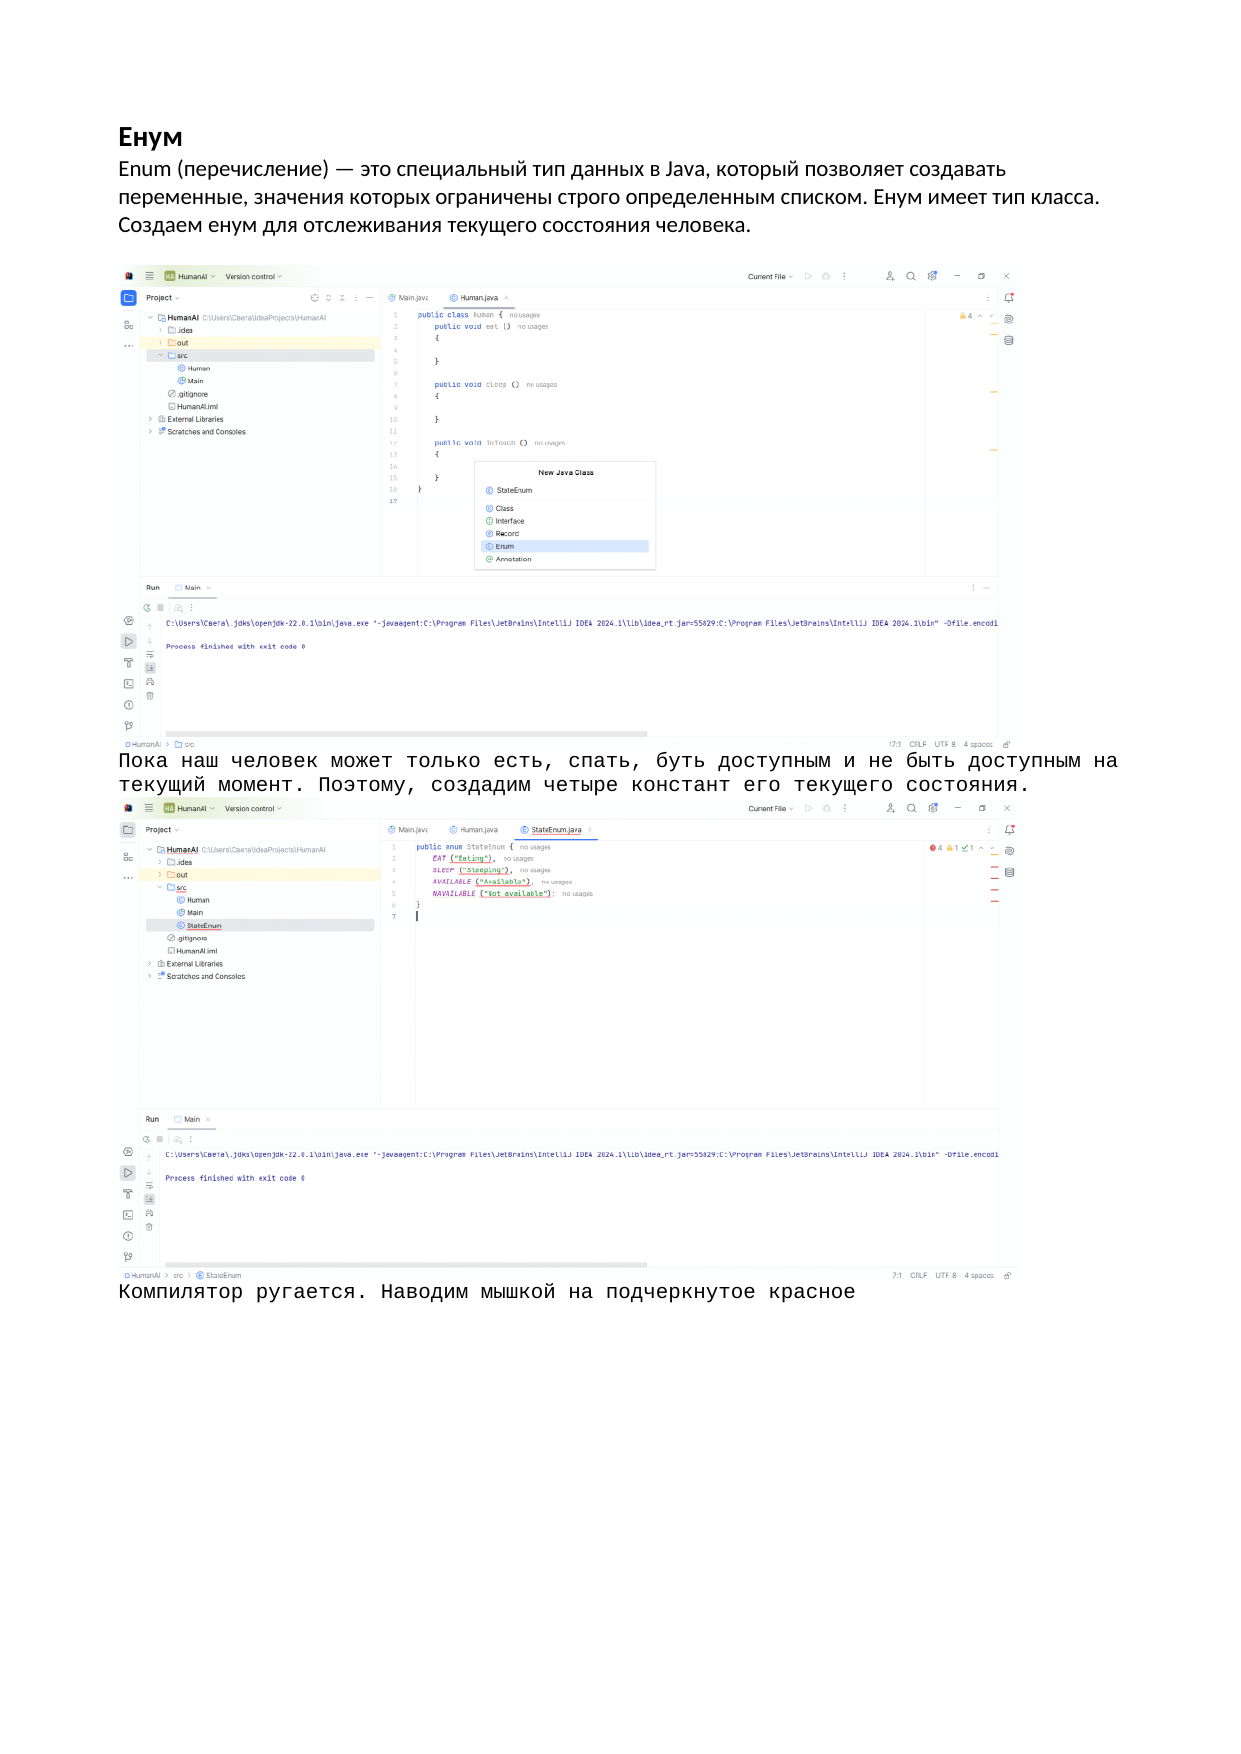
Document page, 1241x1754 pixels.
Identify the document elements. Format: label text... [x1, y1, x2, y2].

text Енум [118, 118, 1122, 154]
text Компилятор ругается. Наводим мышкой на подчеркнутое красное [118, 1281, 1122, 1304]
text Создаем енум для отслеживания текущего сосстояния человека. [118, 210, 1122, 238]
text Пока наш человек может только есть, спать, буть доступным и не быть доступным на текущий момент. Поэтому, создадим четыре констант его текущего состояния. [118, 750, 1122, 797]
text Enum (перечисление) — это специальный тип данных в Java, который позволяет создавать переменные, значения которых ограничены строго определенным списком. Енум имеет тип класса. [118, 154, 1122, 210]
